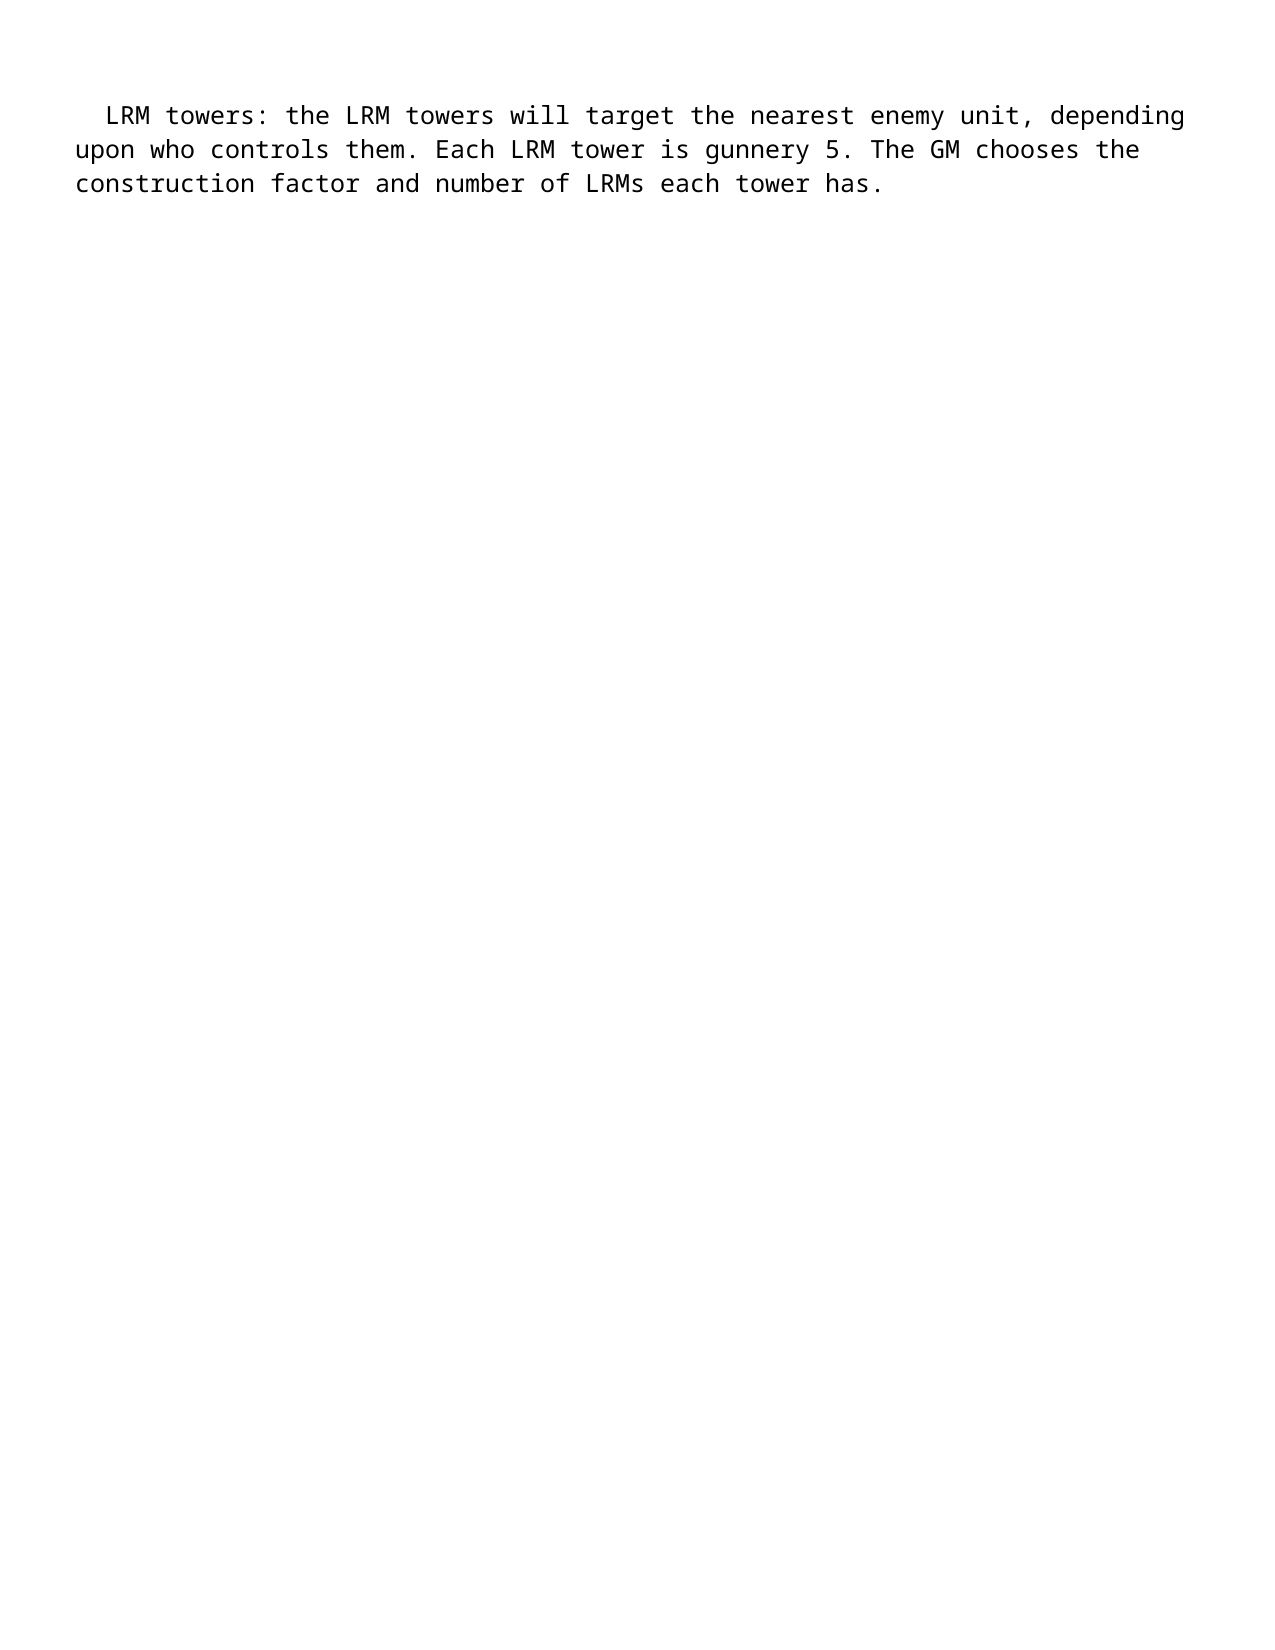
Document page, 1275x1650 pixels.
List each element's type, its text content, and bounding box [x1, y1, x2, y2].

text LRM towers: the LRM towers will target the nearest enemy unit, depending upon who controls them. Each LRM tower is gunnery 5. The GM chooses the construction factor and number of LRMs each tower has. [75, 98, 1200, 200]
